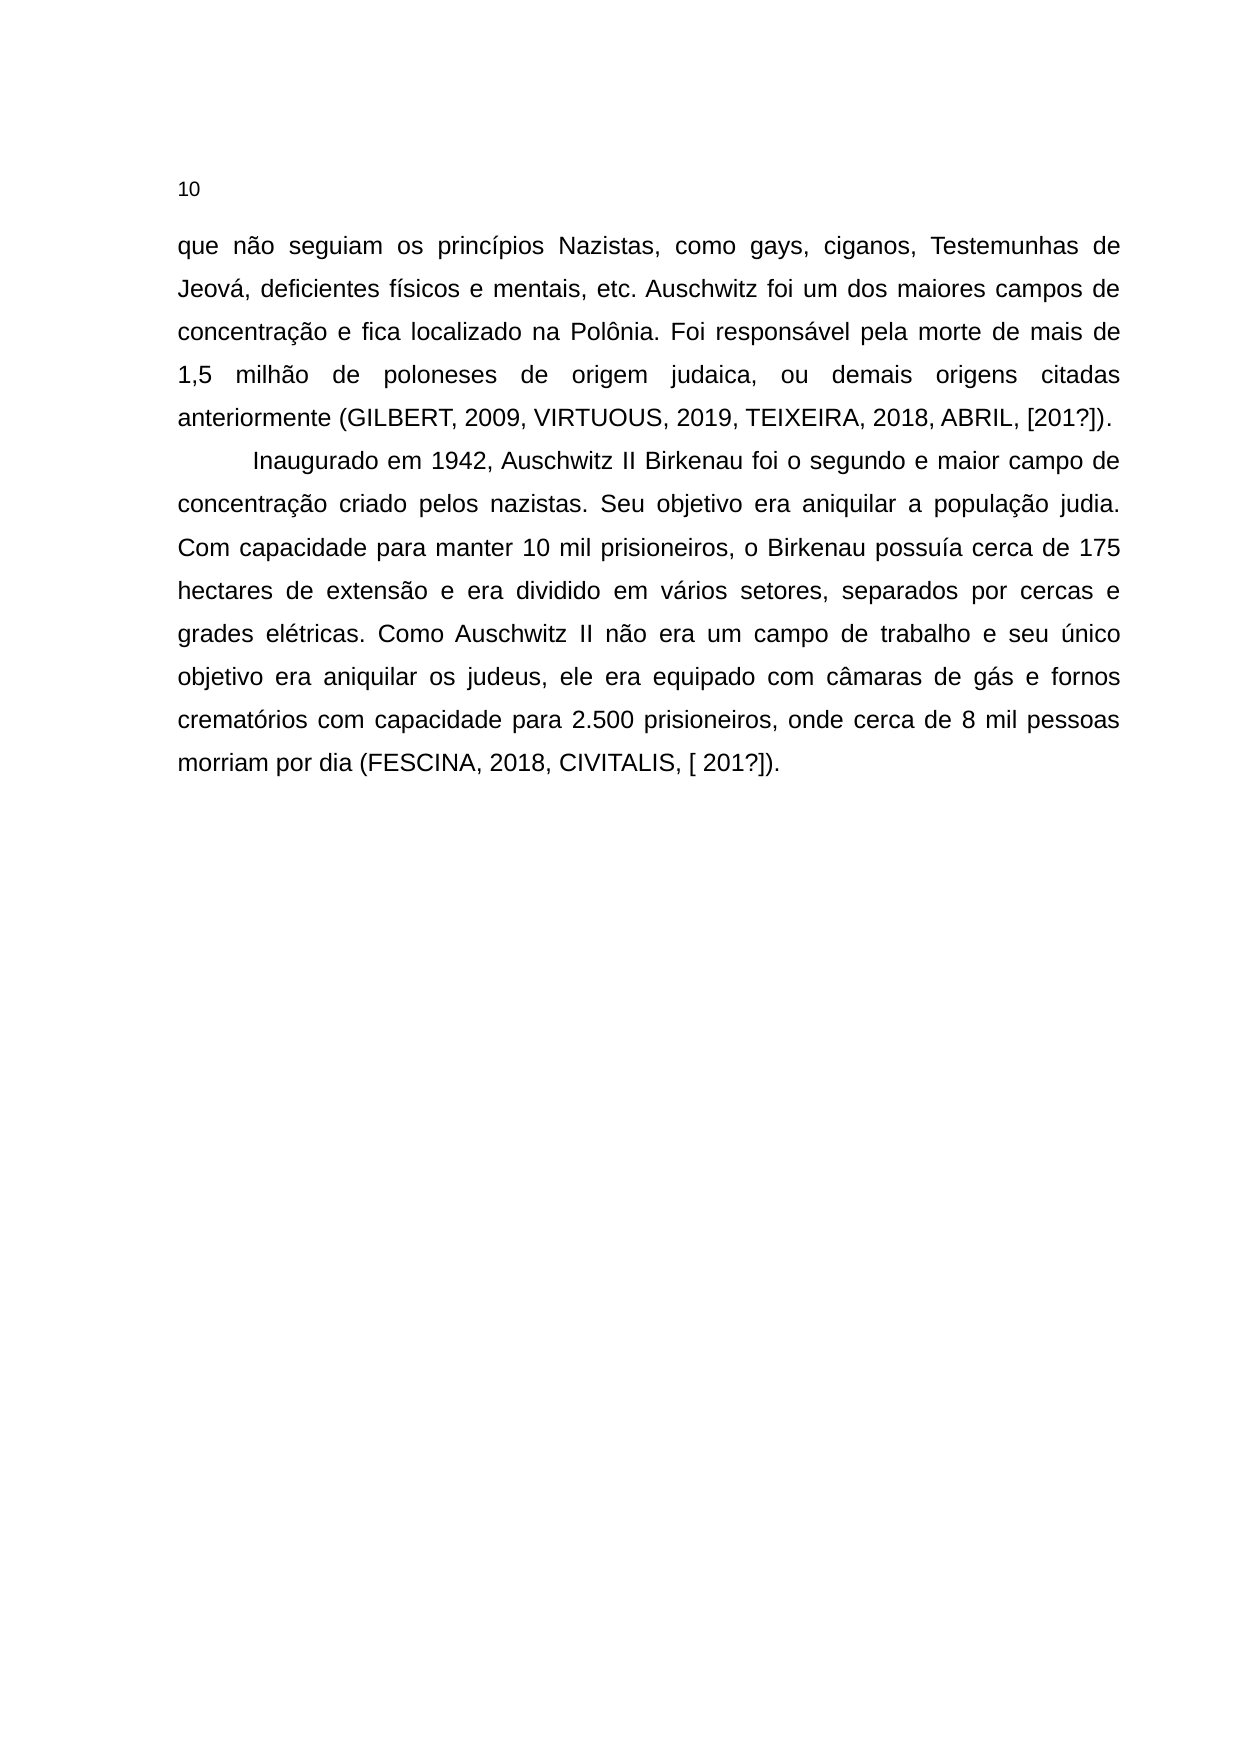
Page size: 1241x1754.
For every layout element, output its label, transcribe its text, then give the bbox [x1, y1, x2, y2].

text Inaugurado em 1942, Auschwitz II Birkenau foi o segundo e maior campo de concentração criado pelos nazistas. Seu objetivo era aniquilar a população judia. Com capacidade para manter 10 mil prisioneiros, o Birkenau possuía cerca de 175 hectares de extensão e era dividido em vários setores, separados por cercas e grades elétricas. Como Auschwitz II não era um campo de trabalho e seu único objetivo era aniquilar os judeus, ele era equipado com câmaras de gás e fornos crematórios com capacidade para 2.500 prisioneiros, onde cerca de 8 mil pessoas morriam por dia (FESCINA, 2018, CIVITALIS, [ 201?]). [177, 446, 1122, 777]
text que não seguiam os princípios Nazistas, como gays, ciganos, Testemunhas de Jeová, deficientes físicos e mentais, etc. Auschwitz foi um dos maiores campos de concentração e fica localizado na Polônia. Foi responsável pela morte de mais de 1,5 milhão de poloneses de origem judaica, ou demais origens citadas anteriormente (GILBERT, 2009, VIRTUOUS, 2019, TEIXEIRA, 2018, ABRIL, [201?]). [177, 231, 1122, 432]
